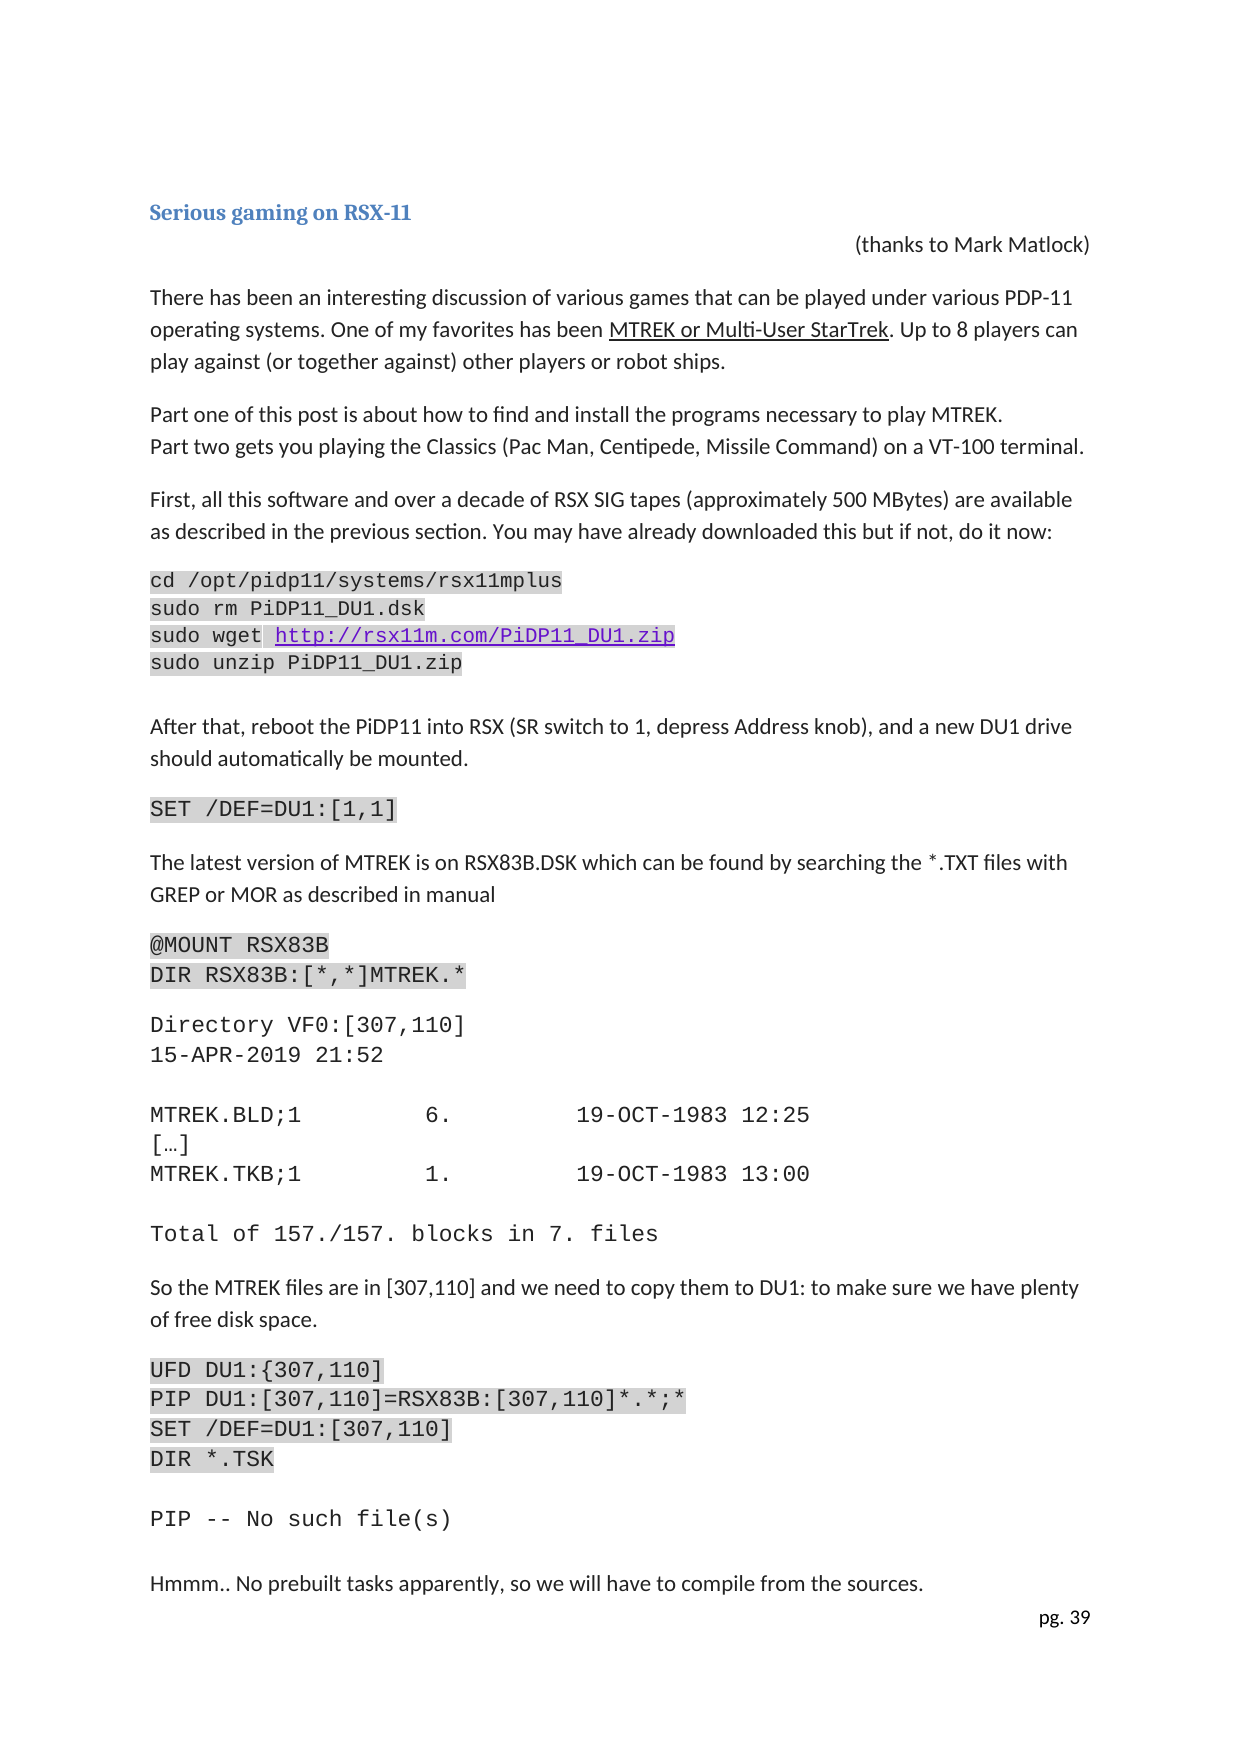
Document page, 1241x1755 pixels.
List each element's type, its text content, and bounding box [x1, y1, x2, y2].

text UFD DU1:{307,110] [150, 1358, 1090, 1384]
text First, all this software and over a decade of RSX SIG tapes (approximately 500 MBytes) are available as described in the previous section. You may have already downloaded this but if not, do it now: [150, 485, 1090, 546]
text So the MTREK files are in [307,110] and we need to copy them to DU1: to make sure we have plenty of free disk space. [150, 1273, 1090, 1333]
text (thanks to Mark Matlock) [150, 230, 1090, 258]
text @MOUNT RSX83B DIR RSX83B:[*,*]MTREK.* [150, 933, 1090, 989]
text Directory VF0:[307,110] 15-APR-2019 21:52 MTREK.BLD;1 6. 19-OCT-1983 12:25 […] MTREK.TKB;1 1. 19-OCT-1983 13:00 Total of 157./157. blocks in 7. files [150, 1013, 1090, 1248]
text After that, reboot the PiDP11 into RSX (SR switch to 1, depress Address knob), and a new DU1 drive should automatically be mounted. [150, 712, 1090, 772]
text PIP DU1:[307,110]=RSX83B:[307,110]*.*;* [150, 1388, 1090, 1414]
text sudo rm PiDP11_DU1.dsk [150, 598, 1090, 621]
text Part one of this post is about how to find and install the programs necessary to play MTREK. Part two gets you playing the Classics (Pac Man, Centipede, Missile Command) on a VT-100 terminal. [150, 400, 1090, 460]
text SET /DEF=DU1:[1,1] [150, 797, 1090, 823]
text PIP -- No such file(s) Hmmm.. No prebuilt tasks apparently, so we will have to compile from the sources. [150, 1477, 1090, 1597]
subtitle Serious gaming on RSX-11 [150, 199, 1090, 226]
text There has been an interesting discussion of various games that can be played under various PDP-11 operating systems. One of my favorites has been MTREK or Multi-User StarTrek. Up to 8 players can play against (or together against) other players or robot ships. [150, 283, 1090, 375]
text DIR *.TSK [150, 1447, 1090, 1473]
text sudo unzip PiDP11_DU1.zip [150, 652, 1090, 708]
text SET /DEF=DU1:[307,110] [150, 1417, 1090, 1443]
text cd /opt/pidp11/systems/rsx11mplus [150, 571, 1090, 594]
text sudo wget http://rsx11m.com/PiDP11_DU1.zip [150, 625, 1090, 648]
text The latest version of MTREK is on RSX83B.DSK which can be found by searching the *.TXT files with GREP or MOR as described in manual [150, 848, 1090, 908]
